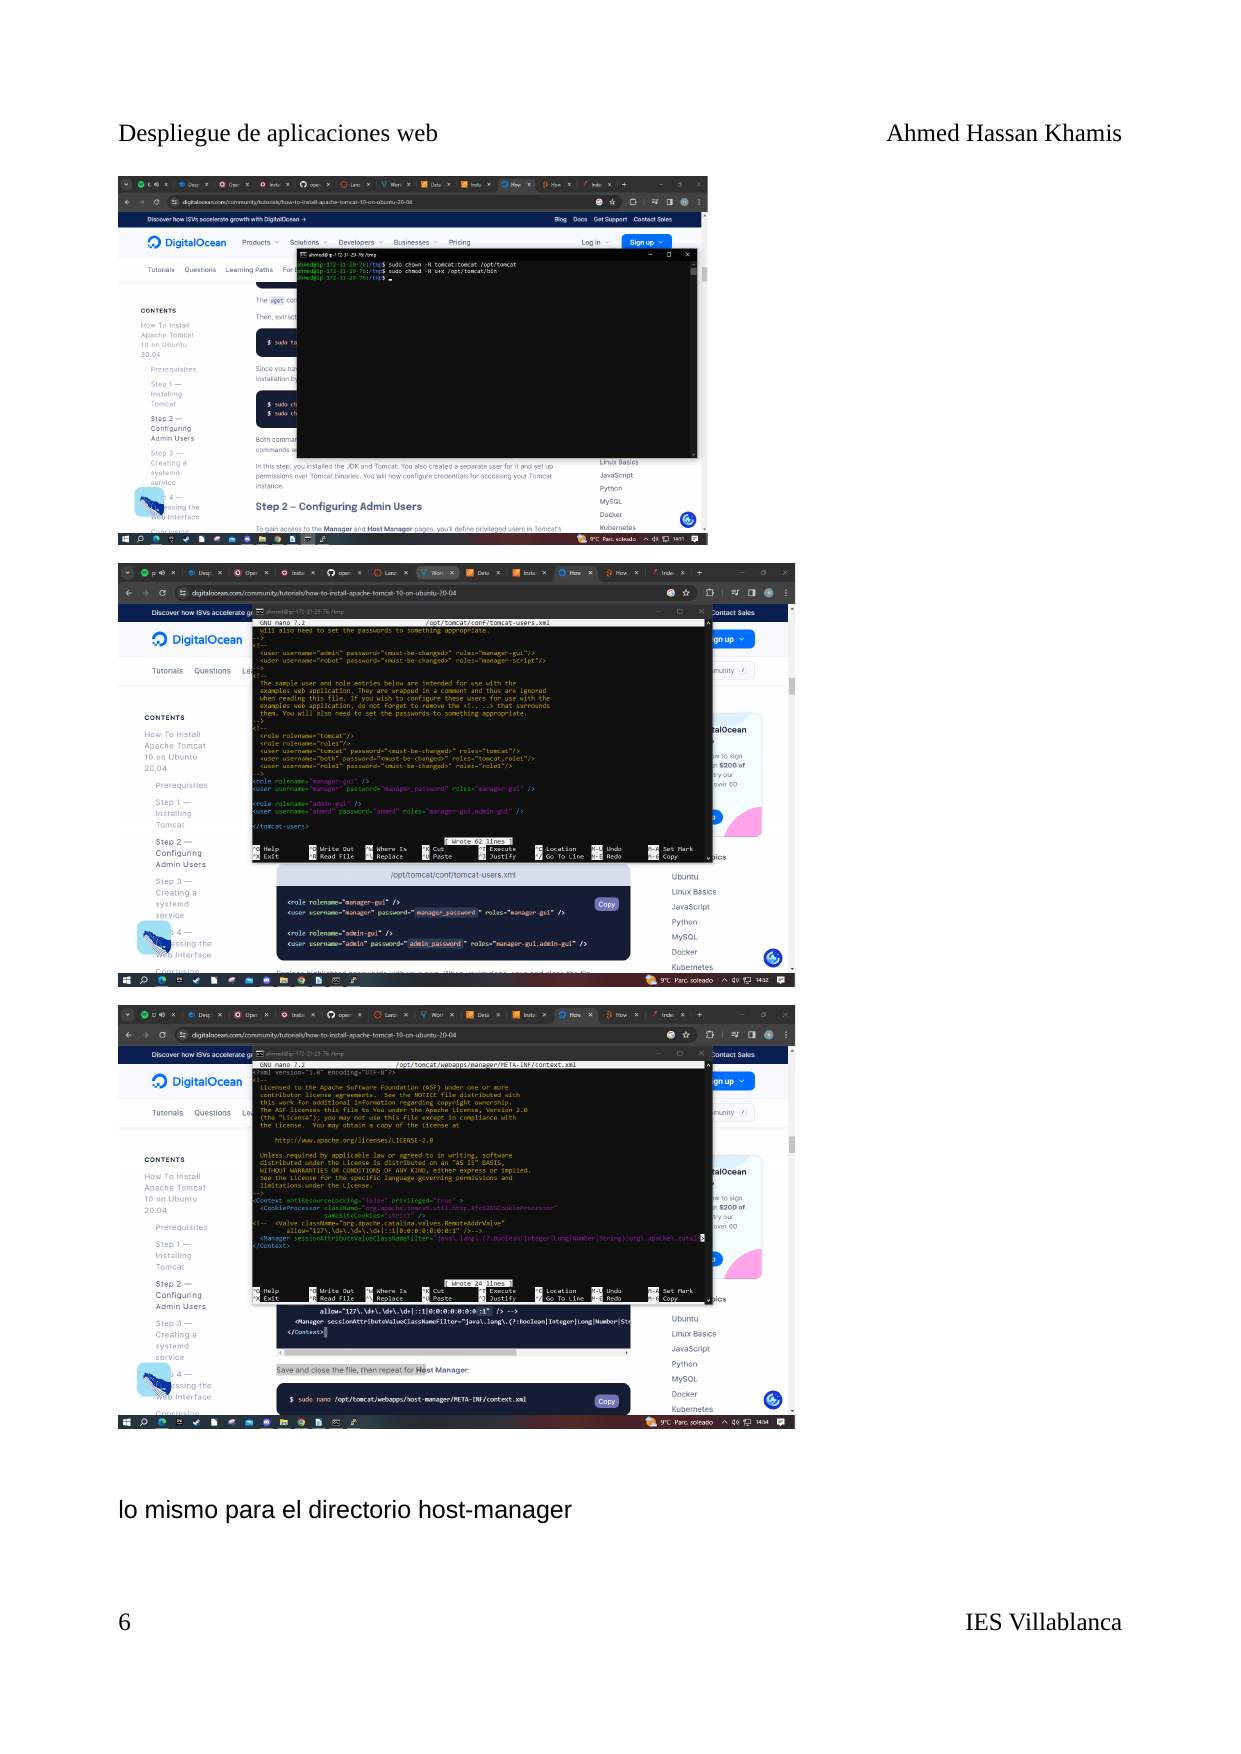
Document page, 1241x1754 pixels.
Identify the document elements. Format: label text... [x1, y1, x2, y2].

picture [118, 176, 708, 545]
text lo mismo para el directorio host-manager [118, 1495, 1122, 1524]
picture [118, 1005, 795, 1429]
picture [118, 563, 795, 987]
